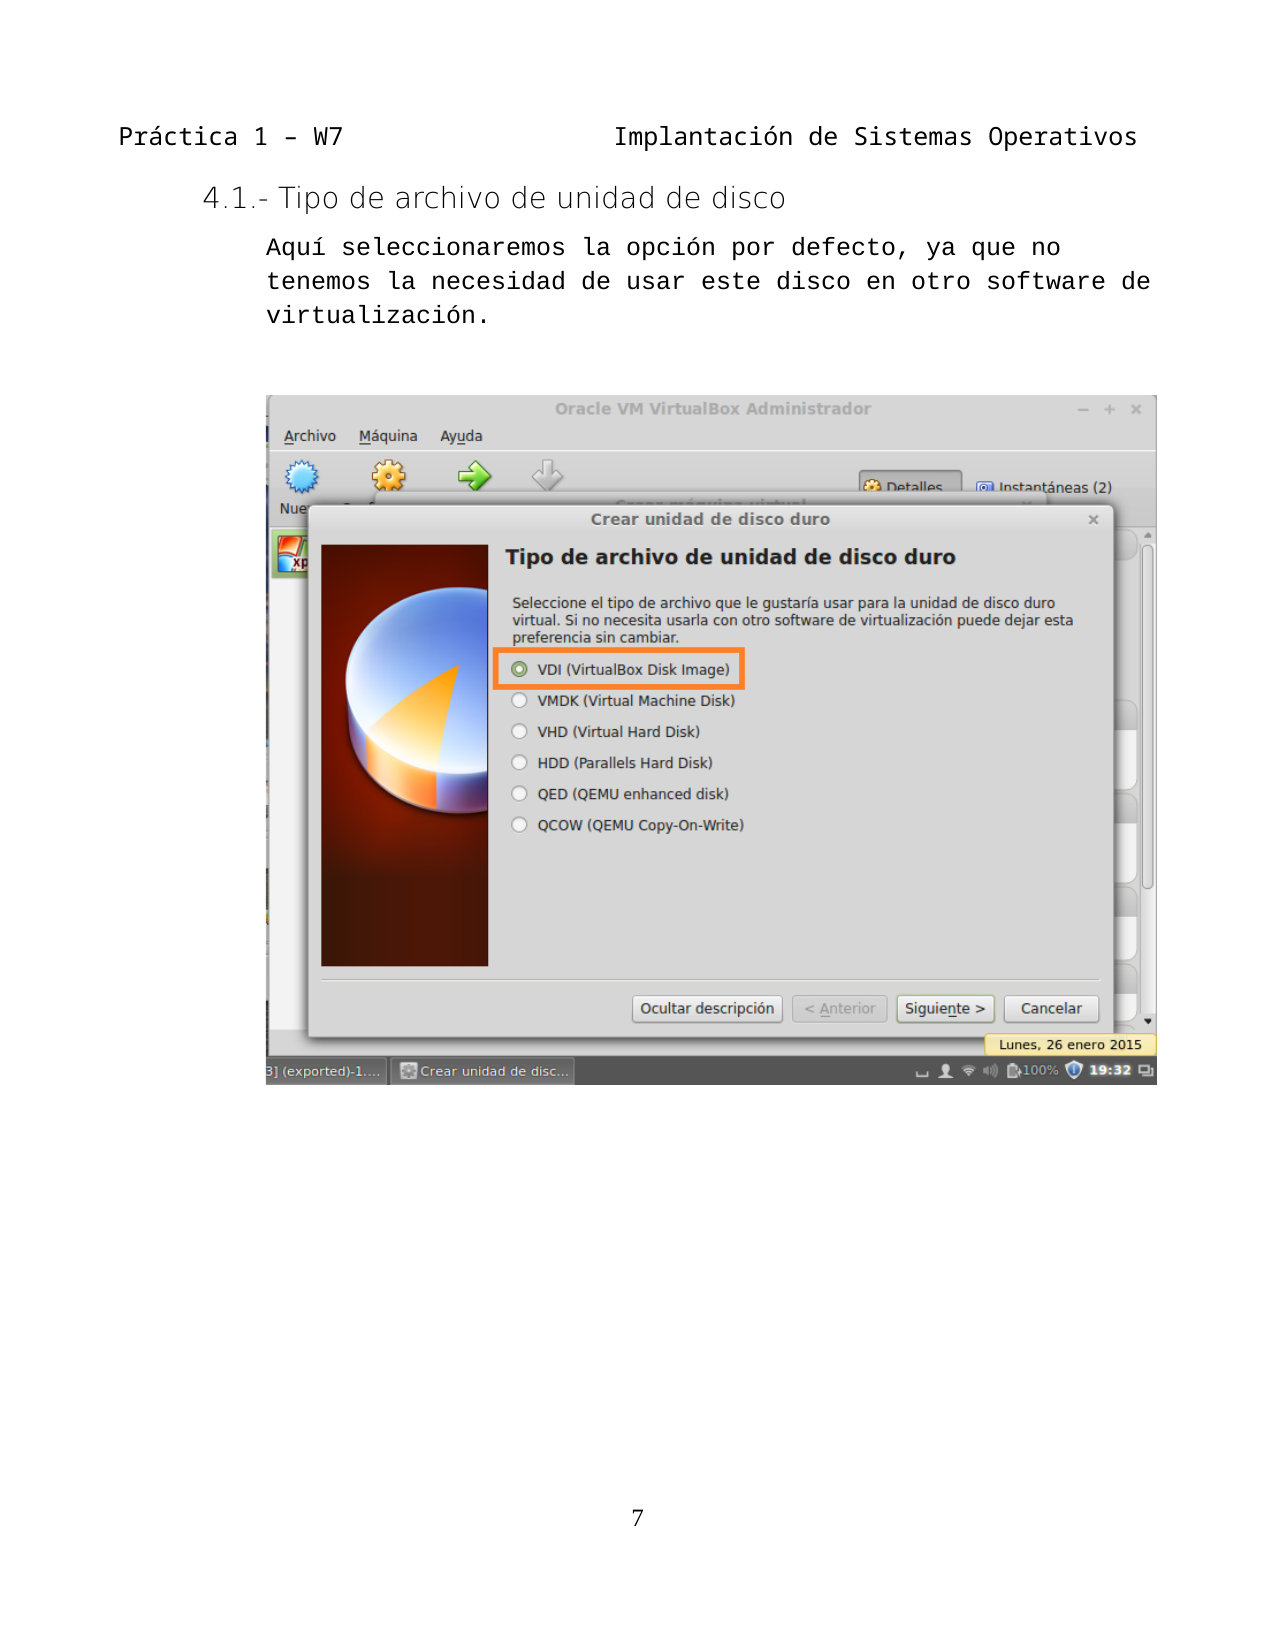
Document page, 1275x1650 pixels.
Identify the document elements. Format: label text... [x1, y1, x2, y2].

list Tipo de archivo de unidad de disco [193, 182, 1157, 216]
text Aquí seleccionaremos la opción por defecto, ya que no tenemos la necesidad de usar este disco en otro software de virtualización. [266, 235, 1157, 331]
picture [265, 395, 1157, 1085]
